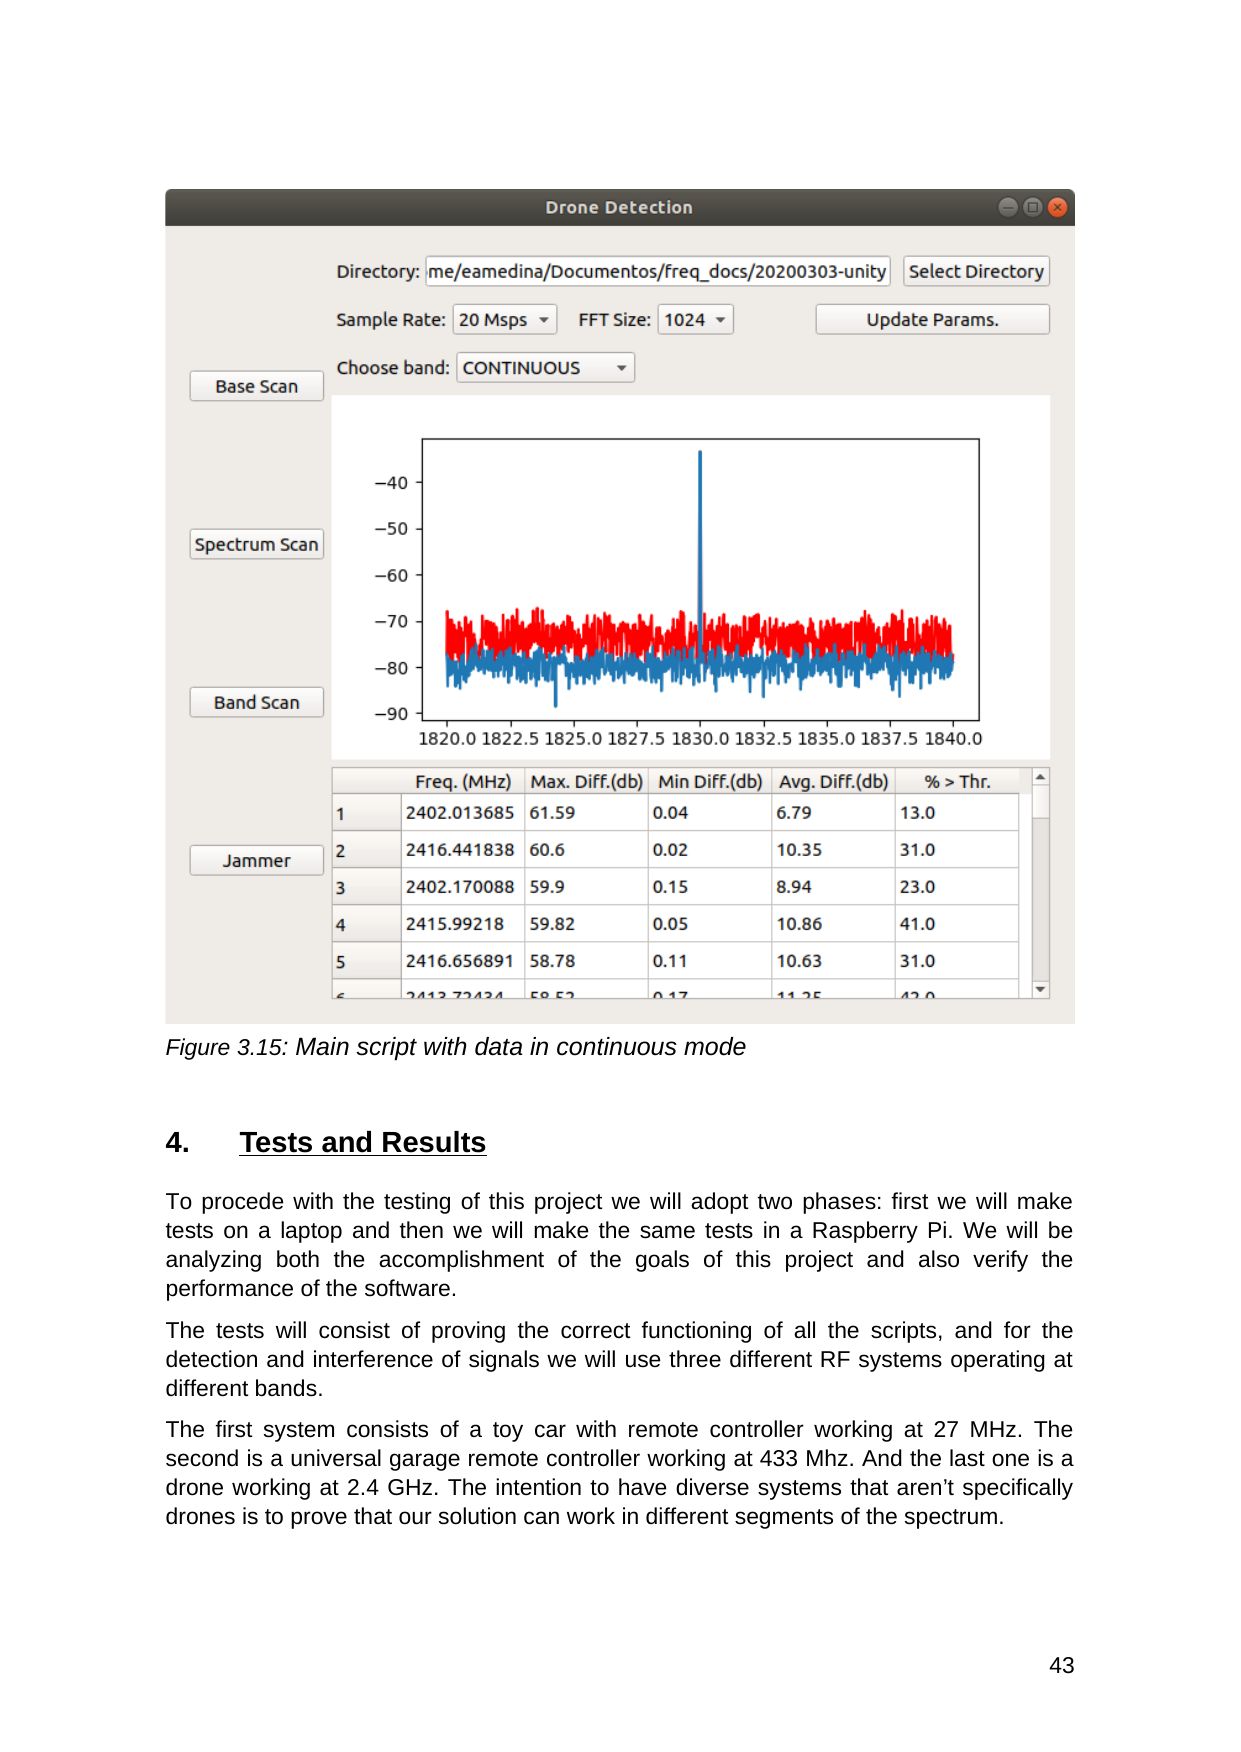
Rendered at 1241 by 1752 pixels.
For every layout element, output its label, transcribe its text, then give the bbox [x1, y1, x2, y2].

text The first system consists of a toy car with remote controller working at 27 MHz. The second is a universal garage remote controller working at 433 Mhz. And the last one is a drone working at 2.4 GHz. The intention to have diverse systems that aren’t specifically drones is to prove that our solution can work in different segments of the spectrum. [165, 1416, 1075, 1529]
picture [165, 189, 1075, 1024]
text The tests will consist of proving the correct functioning of all the scripts, and for the detection and interference of signals we will use three different RF systems operating at different bands. [165, 1317, 1075, 1401]
text To procede with the testing of this project we will adopt two phases: first we will make tests on a laptop and then we will make the same tests in a Raspberry Pi. We will be analyzing both the accomplishment of the goals of this project and also verify the performance of the software. [165, 1188, 1075, 1301]
text Figure 3.15: Main script with data in continuous mode [165, 1024, 1075, 1060]
subtitle Tests and Results [165, 1125, 1075, 1159]
